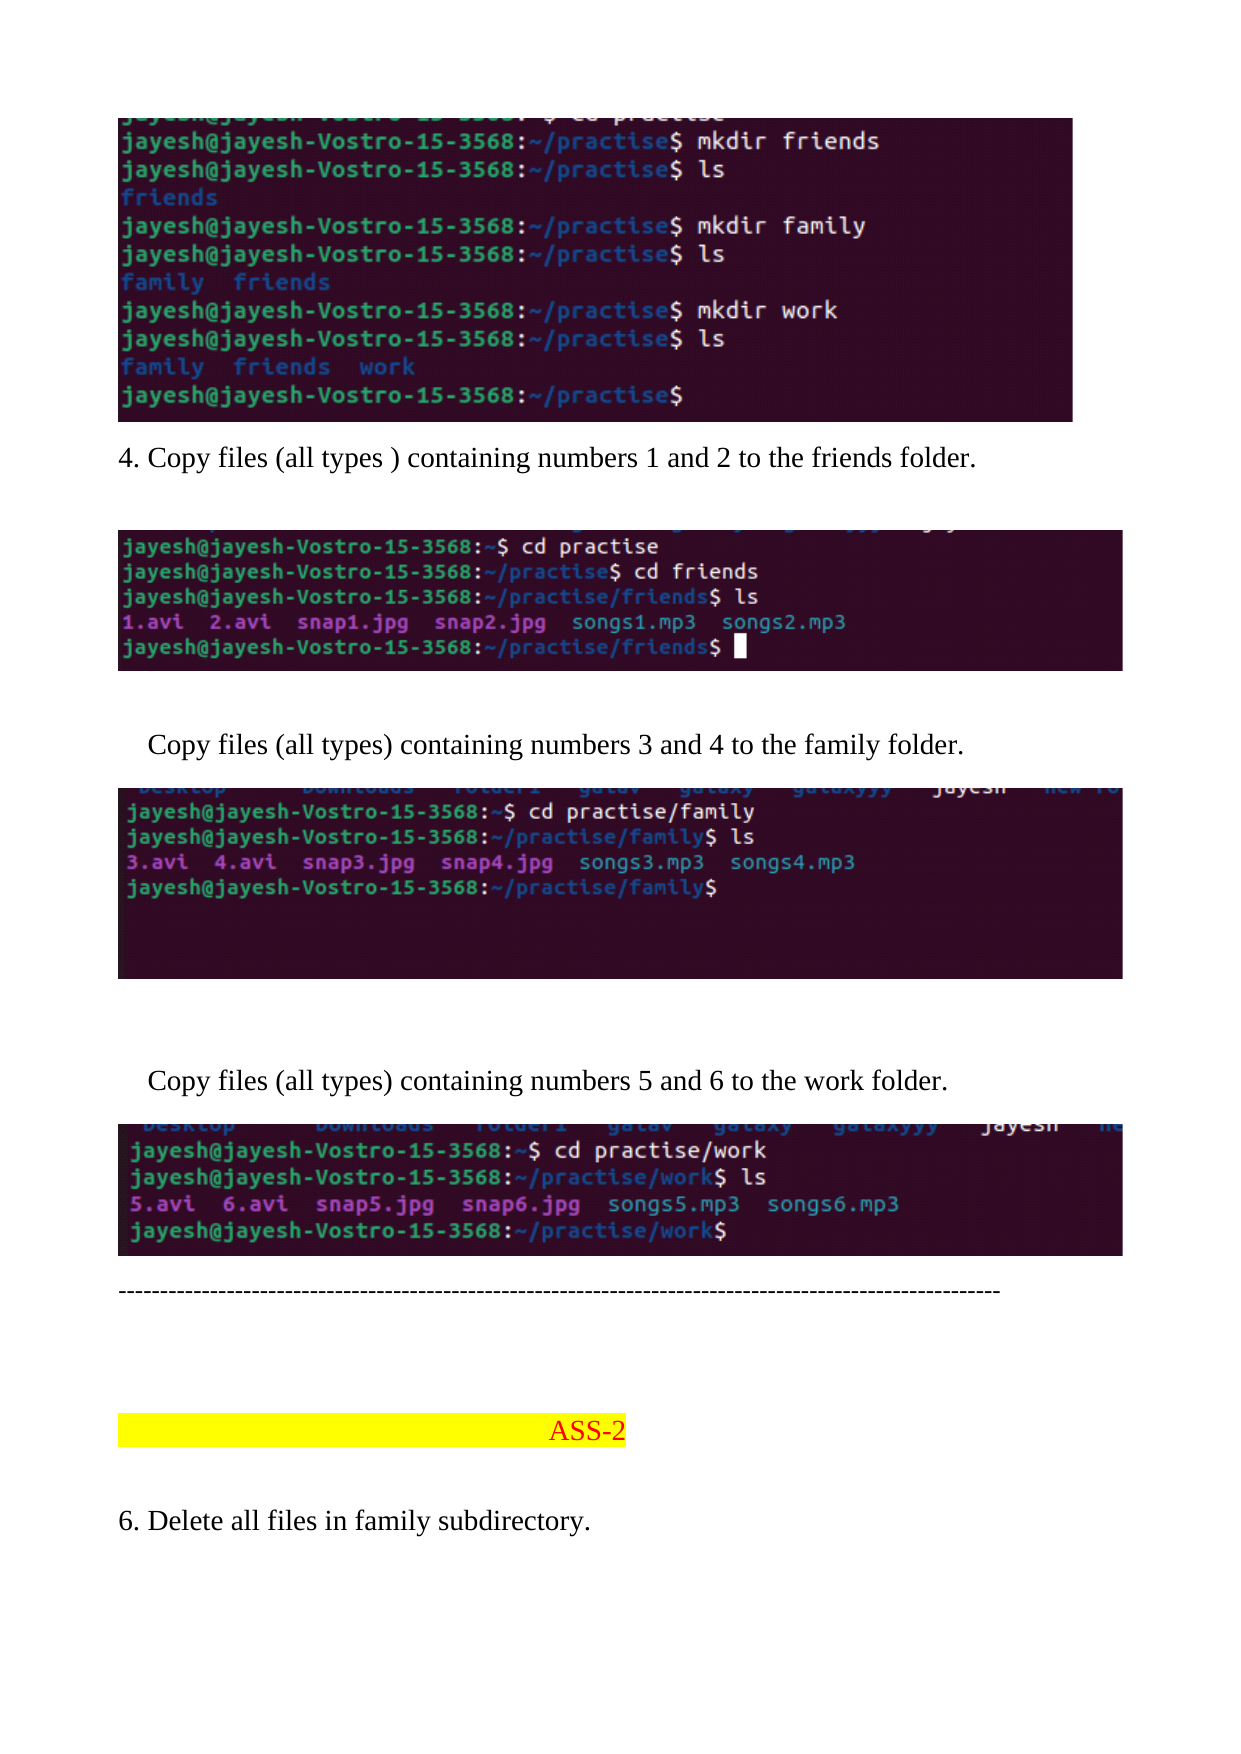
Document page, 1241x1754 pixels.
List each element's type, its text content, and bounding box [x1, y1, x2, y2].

text Copy files (all types) containing numbers 3 and 4 to the family folder. [118, 727, 1122, 760]
text 4. Copy files (all types ) containing numbers 1 and 2 to the friends folder. [118, 441, 1122, 474]
text ---------------------------------------------------------------------------------------------------------- [118, 1275, 1122, 1304]
text 6. Delete all files in family subdirectory. [118, 1503, 1122, 1536]
text ASS-2 [118, 1413, 1122, 1447]
text Copy files (all types) containing numbers 5 and 6 to the work folder. [118, 1063, 1122, 1097]
